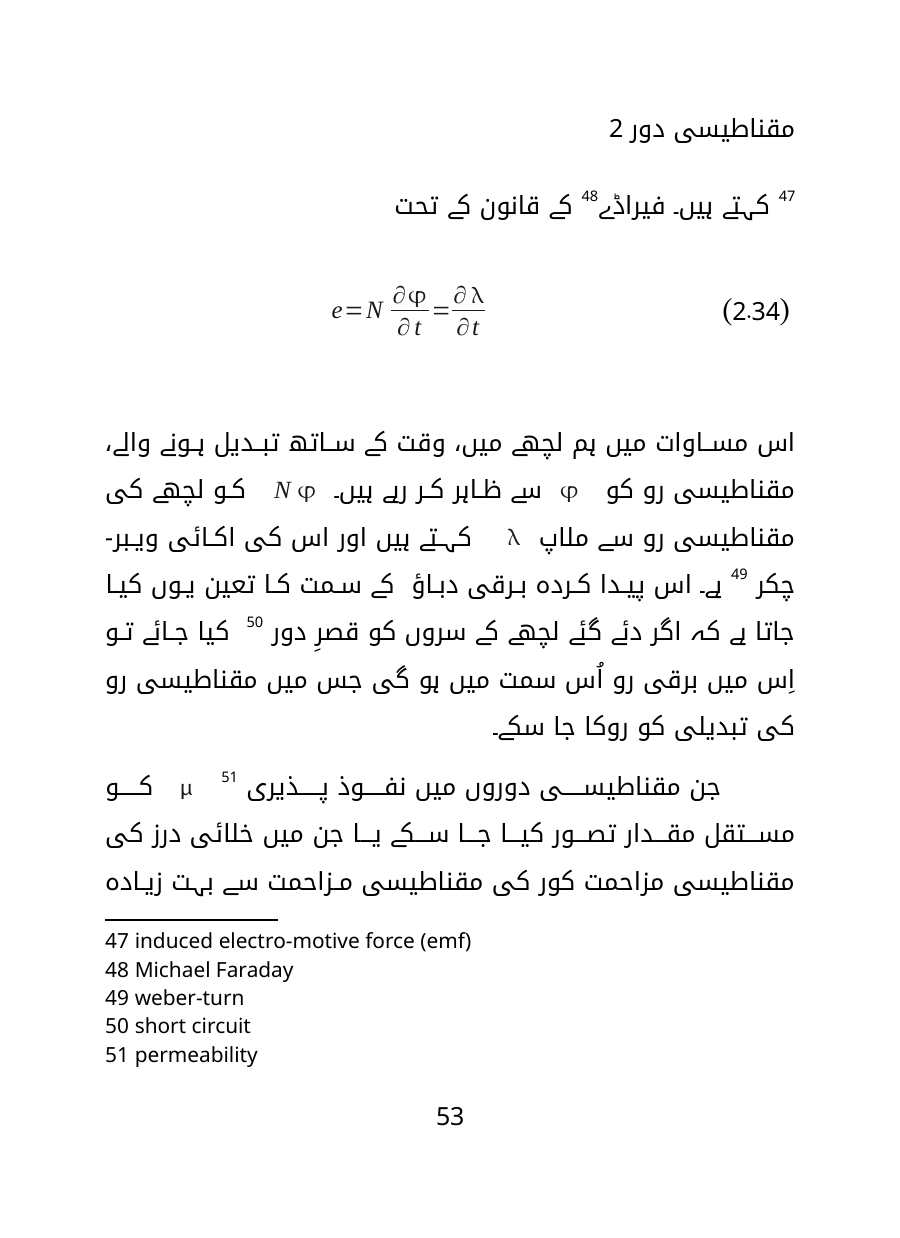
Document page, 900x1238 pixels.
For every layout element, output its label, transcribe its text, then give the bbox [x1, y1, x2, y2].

table_header (2.34) [705, 276, 795, 359]
text induced electro-motive force (emf) [105, 926, 795, 955]
text اس مساوات میں ہم لچھے میں، وقت کے ساتھ تبدیل ہونے والے، مقناطیسی رو کو سے ظاہر کر رہے ہیں۔ کو لچھے کی مقناطیسی رو سے ملاپ کہتے ہیں اور اس کی اکائی ویبر-چکر ہے۔ اس پیدا کردہ برقی دباؤ کے سمت کا تعین یوں کیا جاتا ہے کہ اگر دئے گئے لچھے کے سروں کو قصرِ دور کیا جائے تو اِس میں برقی رو اُس سمت میں ہو گی جس میں مقناطیسی رو کی تبدیلی کو روکا جا سکے۔ [105, 419, 795, 751]
text جن مقناطیسی دوروں میں نفوذ پذیری کو مستقل مقدار تصور کیا جا سکے یا جن میں خلائی درز کی مقناطیسی مزاحمت کور کی مقناطیسی مزاحمت سے بہت زیادہ ہو یعنی ، ان حالات میں ہم لچھے کی امالہ کو یوں بیان کرتے ہیں۔ [105, 763, 795, 906]
text permeability [105, 1040, 795, 1068]
text مقناطیسی رو کی، وقت کے ساتھ تبدیلی، برقی دباؤ کو جنم دیتی ہے۔ لہٰذا اگر شکل 2.6 کے کور میں مقناطیسی رو تبدیل ہو رہا ہو تو اس کی وجہ سے اس کے لچھے میں برقی دباؤ پیدا ہوگا جوکہ اس لچھے کے سروں پر نمودار ہوگا۔ اِس طرح پیدا ہونے والے برقی دباؤ کو پیدا کردہ برقی دباؤ کہتے ہیں۔ فیراڈے کے قانون کے تحت [105, 182, 795, 230]
table_header [105, 276, 704, 359]
text weber-turn [105, 983, 795, 1012]
text Michael Faraday [105, 955, 795, 983]
text short circuit [105, 1012, 795, 1040]
